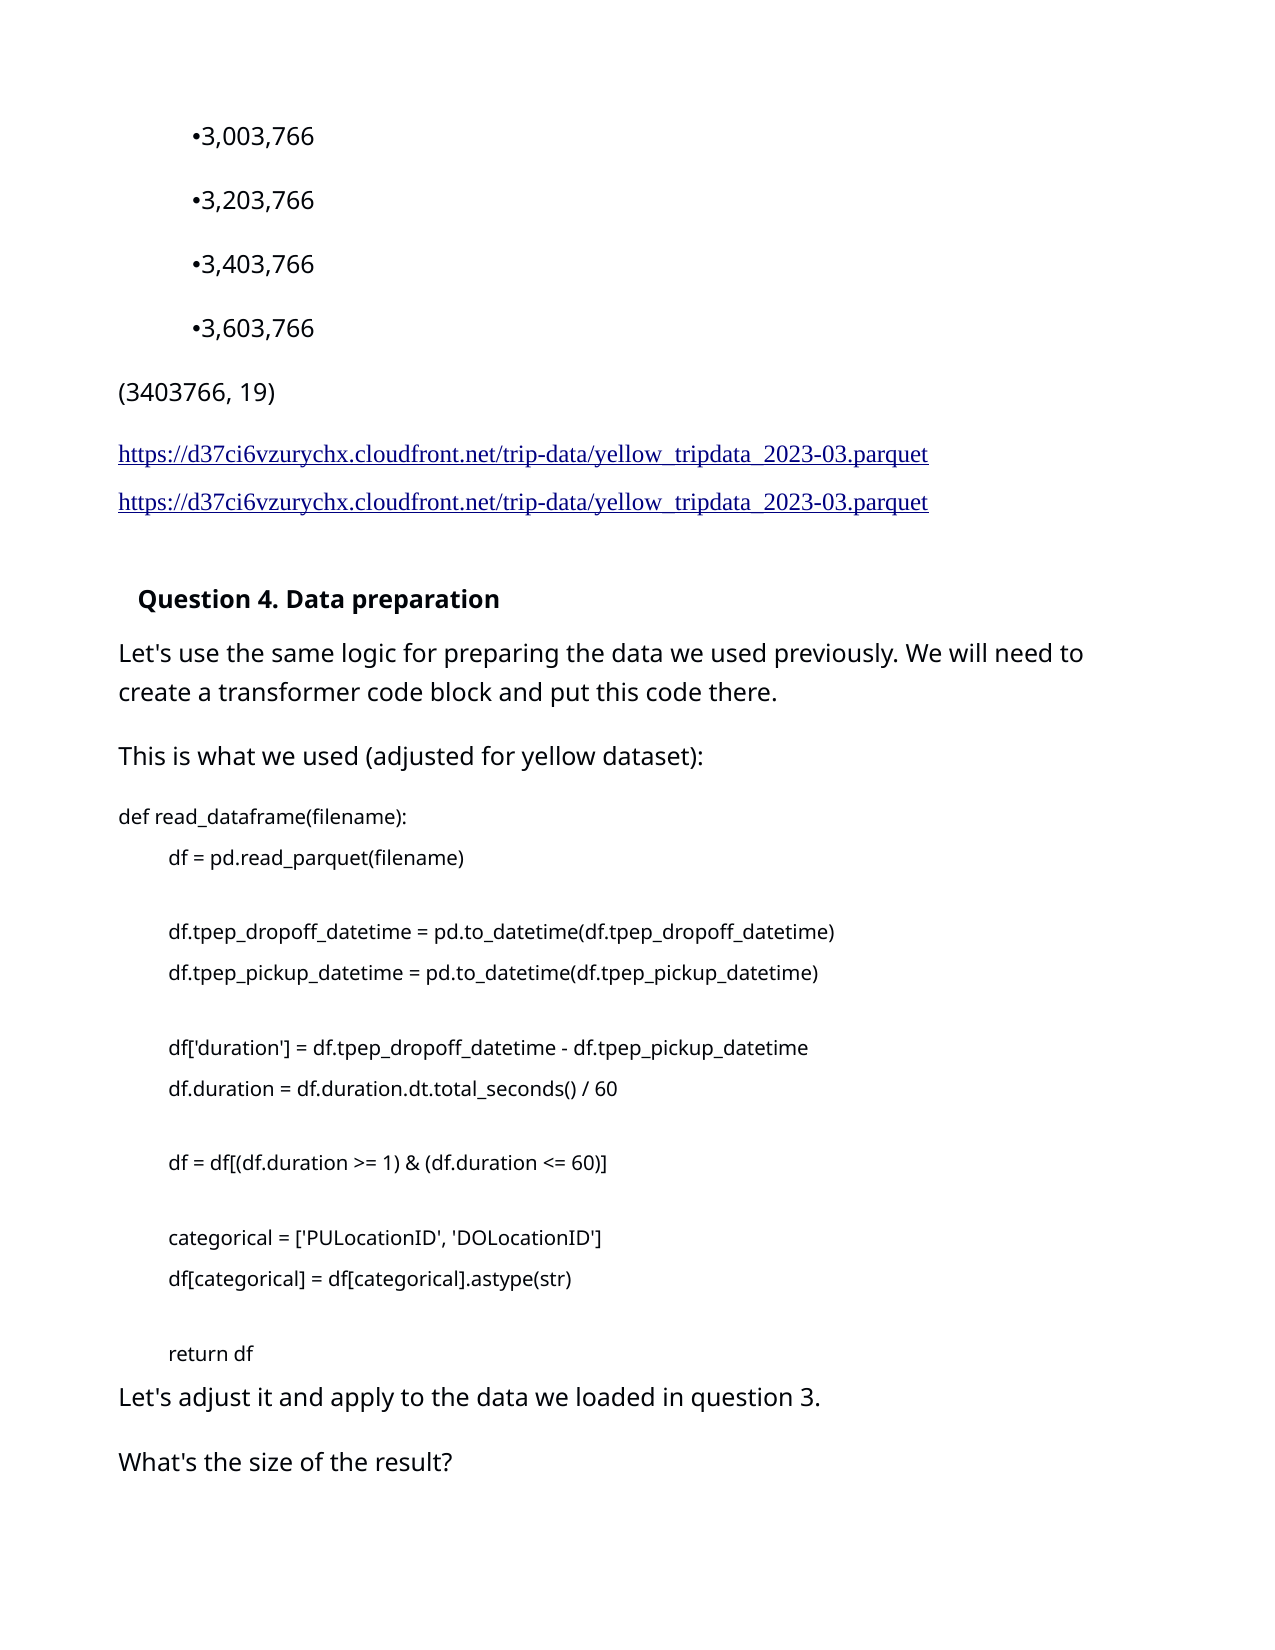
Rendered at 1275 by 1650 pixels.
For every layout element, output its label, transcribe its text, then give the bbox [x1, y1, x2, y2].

text df.duration = df.duration.dt.total_seconds() / 60 [118, 1074, 1157, 1102]
list 3,003,766 [118, 118, 1157, 152]
text This is what we used (adjusted for yellow dataset): [118, 739, 1157, 773]
text categorical = ['PULocationID', 'DOLocationID'] [118, 1224, 1157, 1252]
text (3Question 4. Data preparation [118, 582, 1157, 616]
text df.tpep_dropoff_datetime = pd.to_datetime(df.tpep_dropoff_datetime) [118, 918, 1157, 946]
text Let's use the same logic for preparing the data we used previously. We will need to create a transformer code block and put this code there. [118, 636, 1157, 709]
list 3,203,766 [118, 182, 1157, 216]
text Let's adjust it and apply to the data we loaded in question 3. [118, 1380, 1157, 1414]
text https://d37ci6vzurychx.cloudfront.net/trip-data/yellow_tripdata_2023-03.parquet [118, 487, 1157, 515]
text What's the size of the result? [118, 1444, 1157, 1478]
text df = pd.read_parquet(filename) [118, 843, 1157, 871]
list 3,603,766 [118, 311, 1157, 345]
text https://d37ci6vzurychx.cloudfront.net/trip-data/yellow_tripdata_2023-03.parquet [118, 439, 1157, 468]
text def read_dataframe(filename): [118, 803, 1157, 831]
text df[categorical] = df[categorical].astype(str) [118, 1264, 1157, 1293]
text df = df[(df.duration >= 1) & (df.duration <= 60)] [118, 1149, 1157, 1177]
text df['duration'] = df.tpep_dropoff_datetime - df.tpep_pickup_datetime [118, 1033, 1157, 1062]
text df.tpep_pickup_datetime = pd.to_datetime(df.tpep_pickup_datetime) [118, 959, 1157, 987]
text (3403766, 19) [118, 375, 1157, 409]
text return df [118, 1339, 1157, 1367]
list 3,403,766 [118, 246, 1157, 281]
